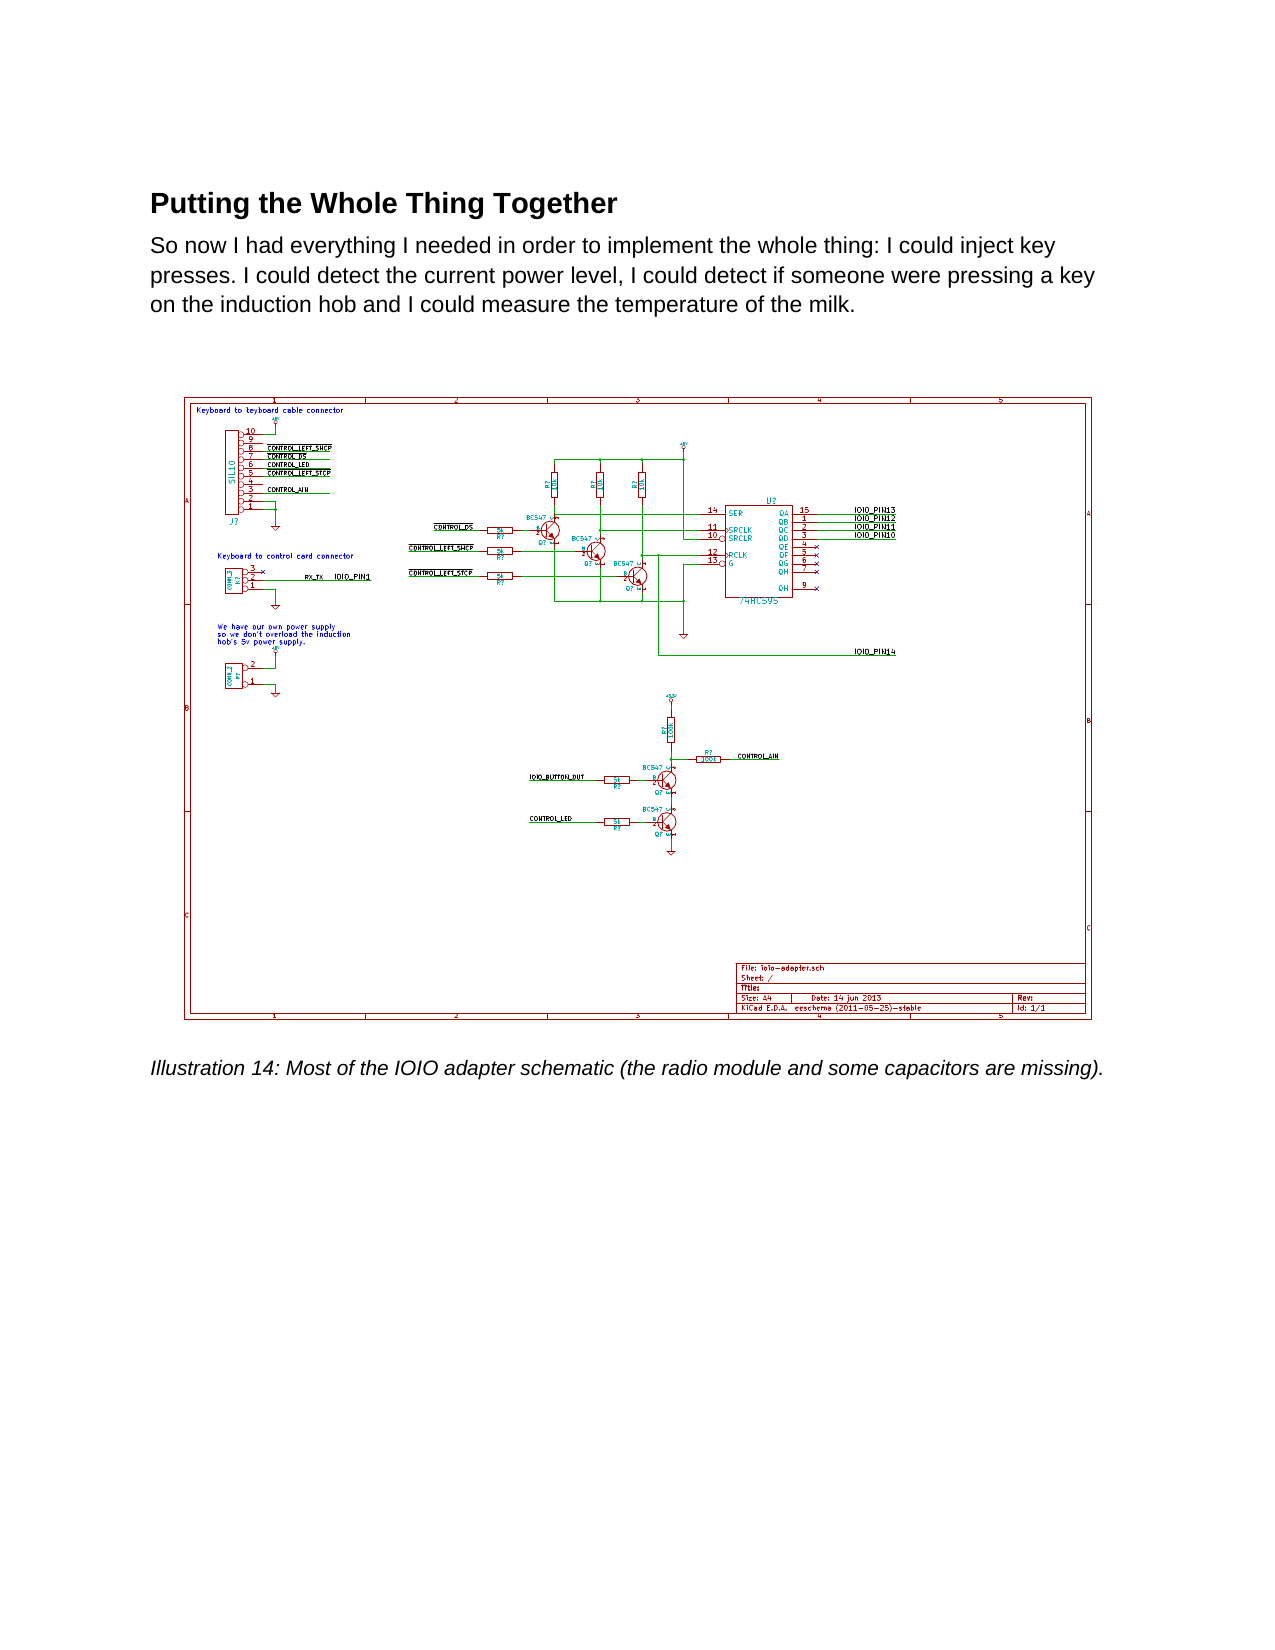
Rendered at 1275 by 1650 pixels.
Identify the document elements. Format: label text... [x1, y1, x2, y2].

text Illustration 14: Most of the IOIO adapter schematic (the radio module and some capacitors are missing). [150, 363, 1125, 1079]
subtitle Putting the Whole Thing Together [150, 187, 1125, 220]
text So now I had everything I needed in order to implement the whole thing: I could inject key presses. I could detect the current power level, I could detect if someone were pressing a key on the induction hob and I could measure the temperature of the milk. [150, 233, 1125, 318]
